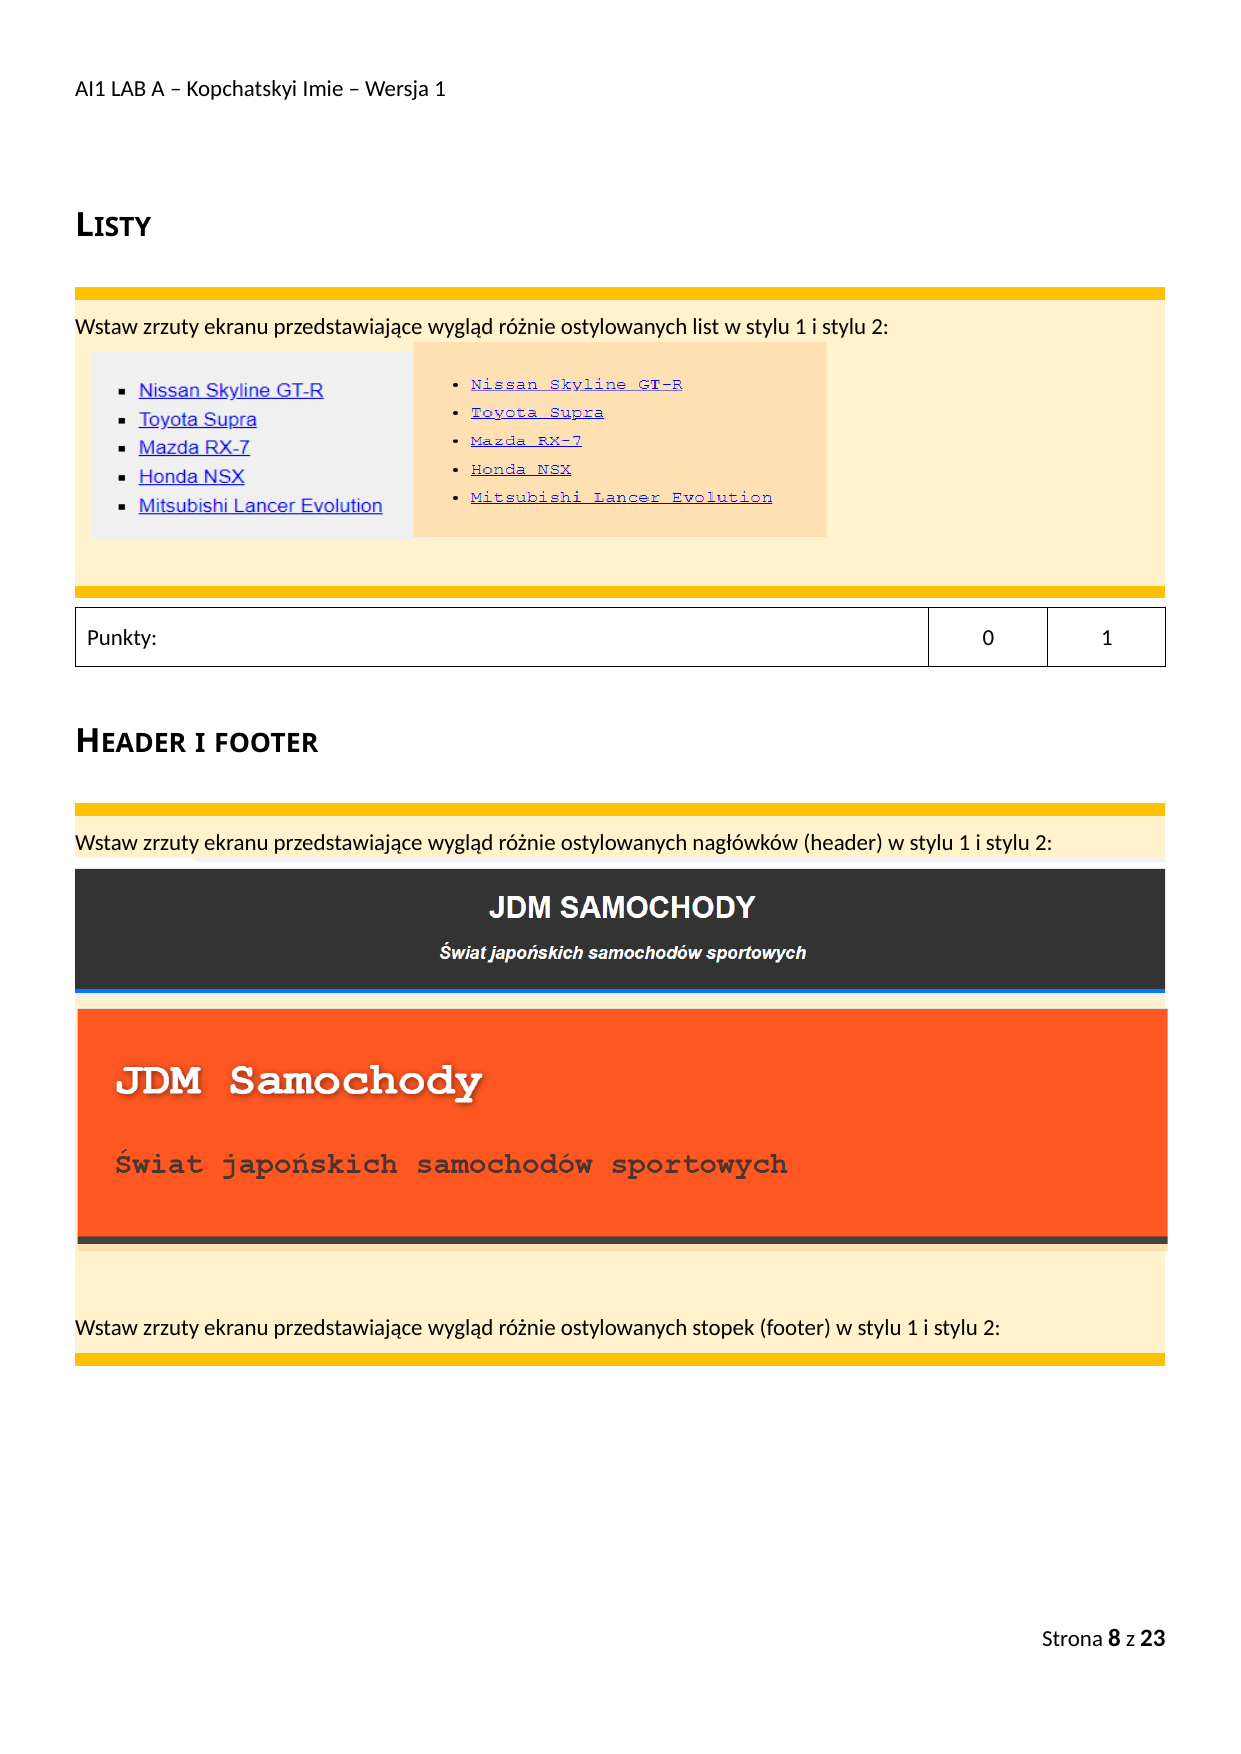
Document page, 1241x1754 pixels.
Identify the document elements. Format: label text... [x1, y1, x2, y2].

table_header Punkty: [76, 608, 928, 666]
text Wstaw zrzuty ekranu przedstawiające wygląd różnie ostylowanych stopek (footer) w stylu 1 i stylu 2: [75, 1288, 1165, 1353]
subtitle Listy [75, 201, 1165, 246]
picture [77, 1008, 1168, 1251]
picture [90, 342, 827, 539]
text Wstaw zrzuty ekranu przedstawiające wygląd różnie ostylowanych nagłówków (header) w stylu 1 i stylu 2: [75, 816, 1165, 833]
picture [75, 858, 1166, 997]
subtitle Header i footer [75, 717, 1165, 762]
text Wstaw zrzuty ekranu przedstawiające wygląd różnie ostylowanych list w stylu 1 i stylu 2: [75, 300, 1165, 317]
table_header 1 [1048, 608, 1165, 666]
table_header 0 [929, 608, 1047, 666]
